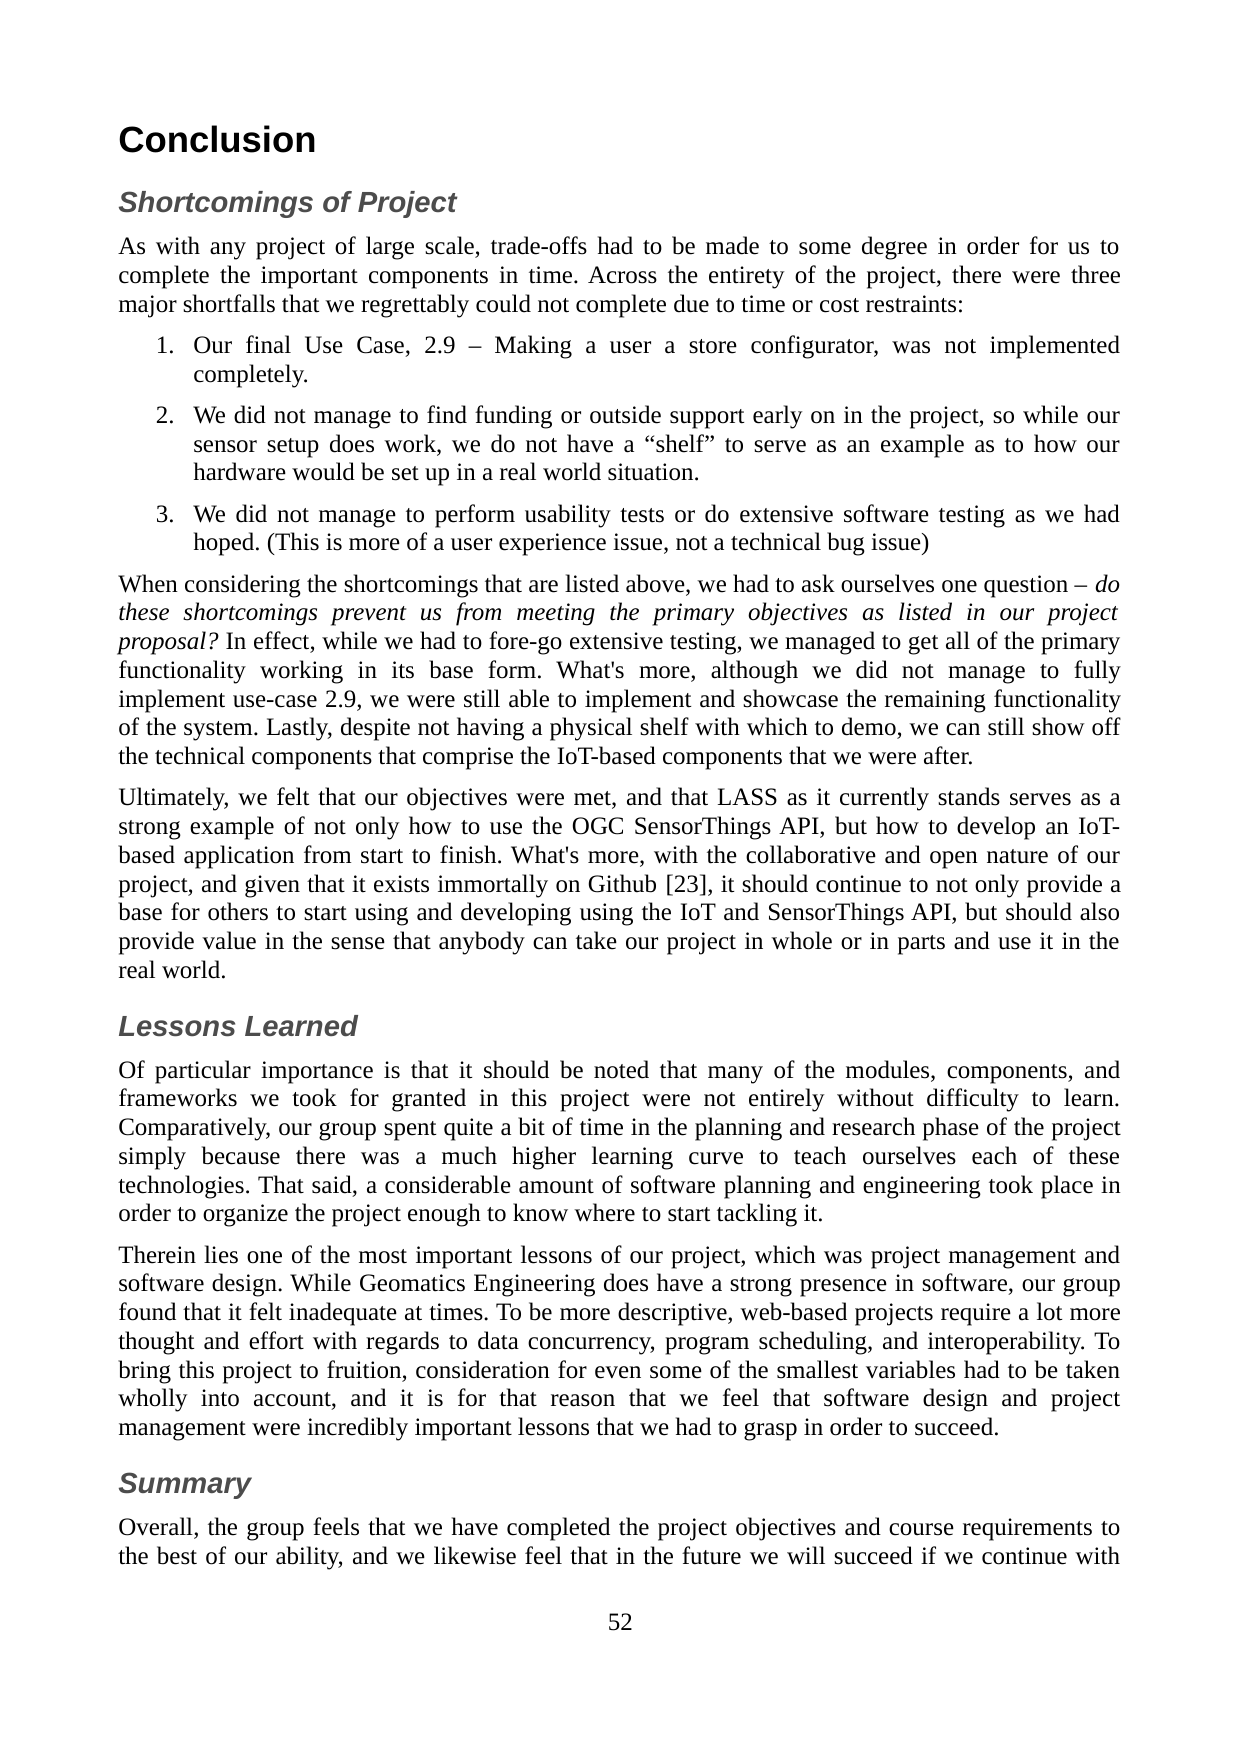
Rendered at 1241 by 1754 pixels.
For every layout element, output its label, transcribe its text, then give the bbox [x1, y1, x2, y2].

subtitle Shortcomings of Project [118, 185, 1122, 219]
subtitle Lessons Learned [118, 1009, 1122, 1042]
list We did not manage to find funding or outside support early on in the project, so while our sensor setup does work, we do not have a “shelf” to serve as an example as to how our hardware would be set up in a real world situation. [156, 400, 1122, 486]
list We did not manage to perform usability tests or do extensive software testing as we had hoped. (This is more of a user experience issue, not a technical bug issue) [156, 499, 1122, 556]
subtitle Summary [118, 1466, 1122, 1499]
text When considering the shortcomings that are listed above, we had to ask ourselves one question – do these shortcomings prevent us from meeting the primary objectives as listed in our project proposal? In effect, while we had to fore-go extensive testing, we managed to get all of the primary functionality working in its base form. What's more, although we did not manage to fully implement use-case 2.9, we were still able to implement and showcase the remaining functionality of the system. Lastly, despite not having a physical shelf with which to demo, we can still show off the technical components that comprise the IoT-based components that we were after. [118, 569, 1122, 770]
list Our final Use Case, 2.9 – Making a user a store configurator, was not implemented completely. [156, 330, 1122, 387]
text Of particular importance is that it should be noted that many of the modules, components, and frameworks we took for granted in this project were not entirely without difficulty to learn. Comparatively, our group spent quite a bit of time in the planning and research phase of the project simply because there was a much higher learning curve to teach ourselves each of these technologies. That said, a considerable amount of software planning and engineering took place in order to organize the project enough to know where to start tackling it. [118, 1055, 1122, 1227]
text As with any project of large scale, trade-offs had to be made to some degree in order for us to complete the important components in time. Across the entirety of the project, there were three major shortfalls that we regrettably could not complete due to time or cost restraints: [118, 231, 1122, 317]
text Overall, the group feels that we have completed the project objectives and course requirements to the best of our ability, and we likewise feel that in the future we will succeed if we continue with [118, 1512, 1122, 1569]
text Ultimately, we felt that our objectives were met, and that LASS as it currently stands serves as a strong example of not only how to use the OGC SensorThings API, but how to develop an IoT-based application from start to finish. What's more, with the collaborative and open nature of our project, and given that it exists immortally on Github [23], it should continue to not only provide a base for others to start using and developing using the IoT and SensorThings API, but should also provide value in the sense that anybody can take our project in whole or in parts and use it in the real world. [118, 782, 1122, 984]
subtitle Conclusion [118, 118, 1122, 160]
text Therein lies one of the most important lessons of our project, which was project management and software design. While Geomatics Engineering does have a strong presence in software, our group found that it felt inadequate at times. To be more descriptive, web-based projects require a lot more thought and effort with regards to data concurrency, program scheduling, and interoperability. To bring this project to fruition, consideration for even some of the smallest variables had to be taken wholly into account, and it is for that reason that we feel that software design and project management were incredibly important lessons that we had to grasp in order to succeed. [118, 1240, 1122, 1441]
